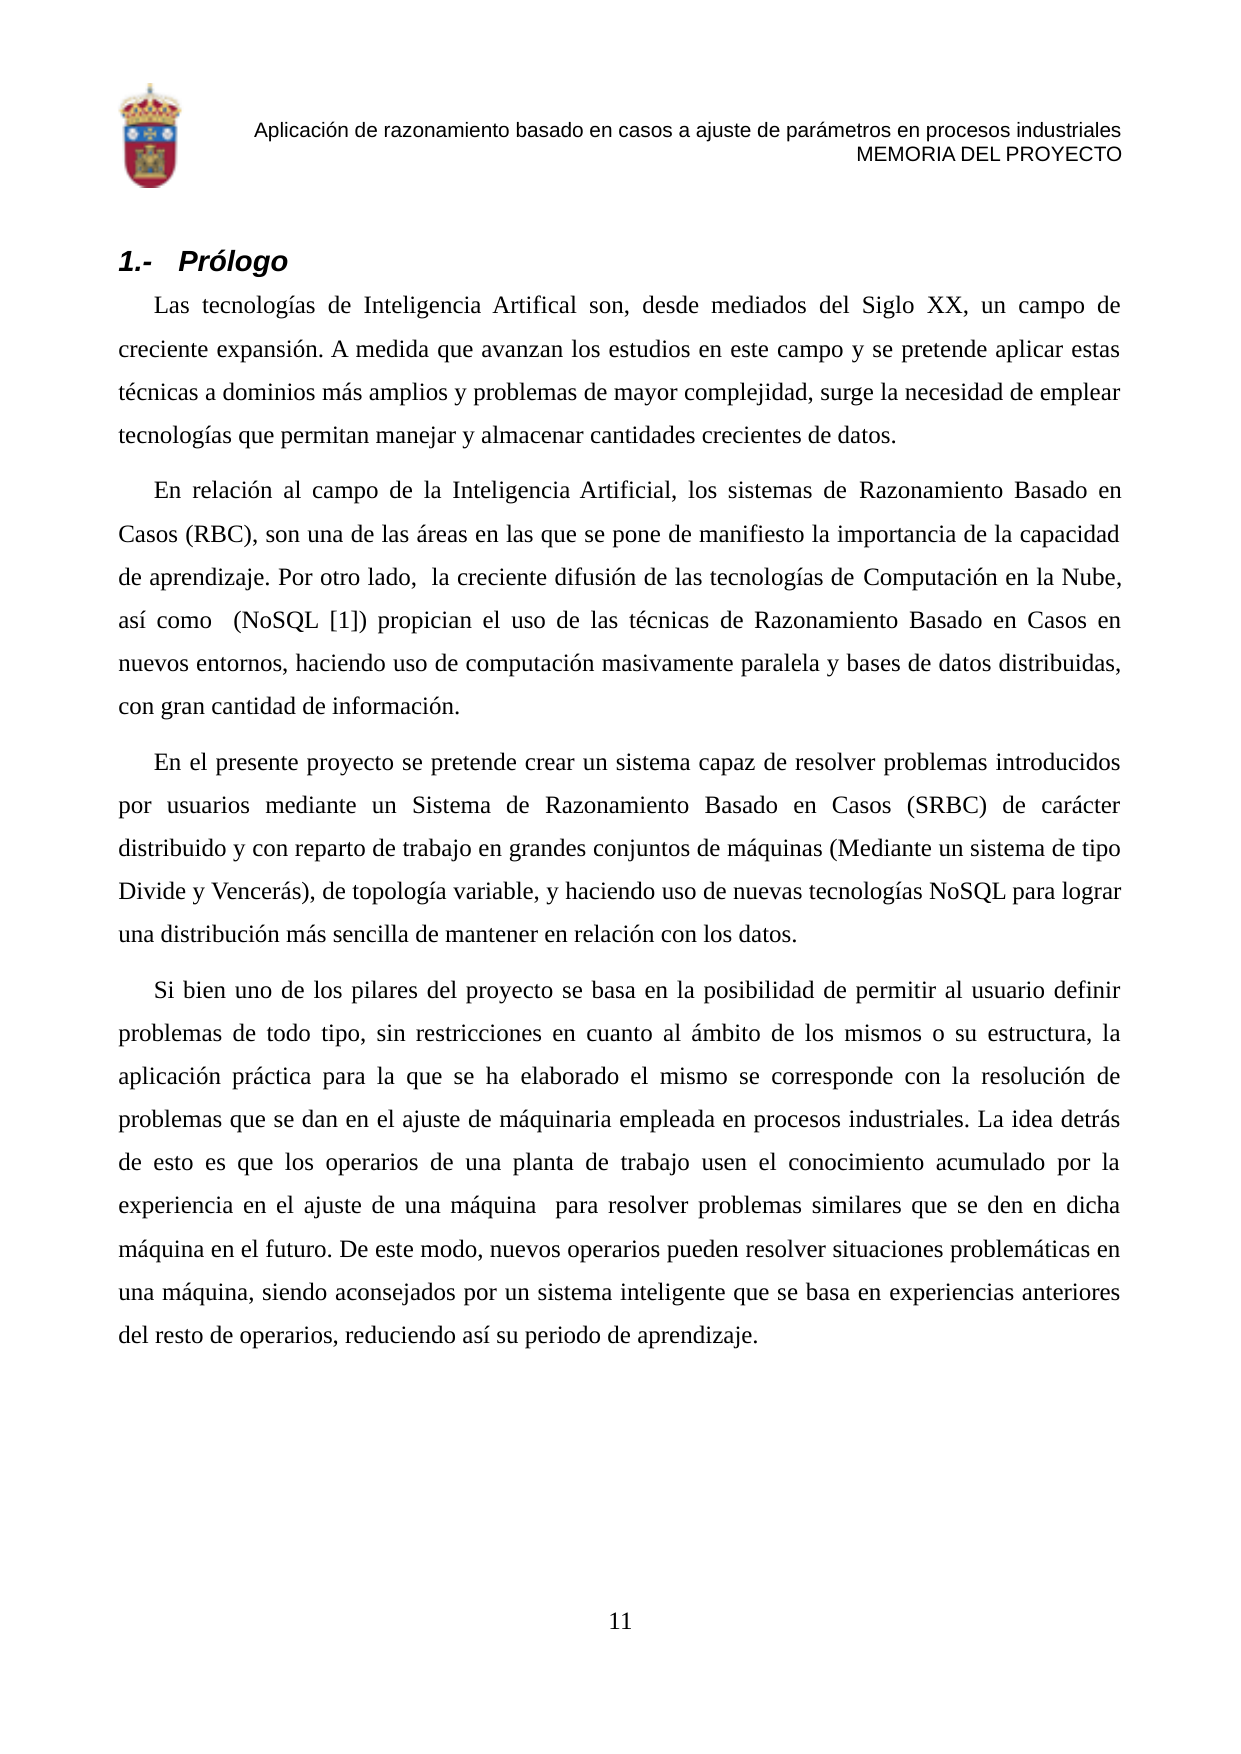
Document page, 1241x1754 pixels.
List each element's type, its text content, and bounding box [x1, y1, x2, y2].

text Si bien uno de los pilares del proyecto se basa en la posibilidad de permitir al usuario definir problemas de todo tipo, sin restricciones en cuanto al ámbito de los mismos o su estructura, la aplicación práctica para la que se ha elaborado el mismo se corresponde con la resolución de problemas que se dan en el ajuste de máquinaria empleada en procesos industriales. La idea detrás de esto es que los operarios de una planta de trabajo usen el conocimiento acumulado por la experiencia en el ajuste de una máquina para resolver problemas similares que se den en dicha máquina en el futuro. De este modo, nuevos operarios pueden resolver situaciones problemáticas en una máquina, siendo aconsejados por un sistema inteligente que se basa en experiencias anteriores del resto de operarios, reduciendo así su periodo de aprendizaje. [118, 975, 1122, 1349]
subtitle Prólogo [118, 244, 1122, 278]
text Las tecnologías de Inteligencia Artifical son, desde mediados del Siglo XX, un campo de creciente expansión. A medida que avanzan los estudios en este campo y se pretende aplicar estas técnicas a dominios más amplios y problemas de mayor complejidad, surge la necesidad de emplear tecnologías que permitan manejar y almacenar cantidades crecientes de datos. [118, 291, 1122, 449]
text En relación al campo de la Inteligencia Artificial, los sistemas de Razonamiento Basado en Casos (RBC), son una de las áreas en las que se pone de manifiesto la importancia de la capacidad de aprendizaje. Por otro lado, la creciente difusión de las tecnologías de Computación en la Nube, así como (NoSQL [1]) propician el uso de las técnicas de Razonamiento Basado en Casos en nuevos entornos, haciendo uso de computación masivamente paralela y bases de datos distribuidas, con gran cantidad de información. [118, 476, 1122, 720]
picture [117, 83, 184, 188]
text En el presente proyecto se pretende crear un sistema capaz de resolver problemas introducidos por usuarios mediante un Sistema de Razonamiento Basado en Casos (SRBC) de carácter distribuido y con reparto de trabajo en grandes conjuntos de máquinas (Mediante un sistema de tipo Divide y Vencerás), de topología variable, y haciendo uso de nuevas tecnologías NoSQL para lograr una distribución más sencilla de mantener en relación con los datos. [118, 747, 1122, 948]
